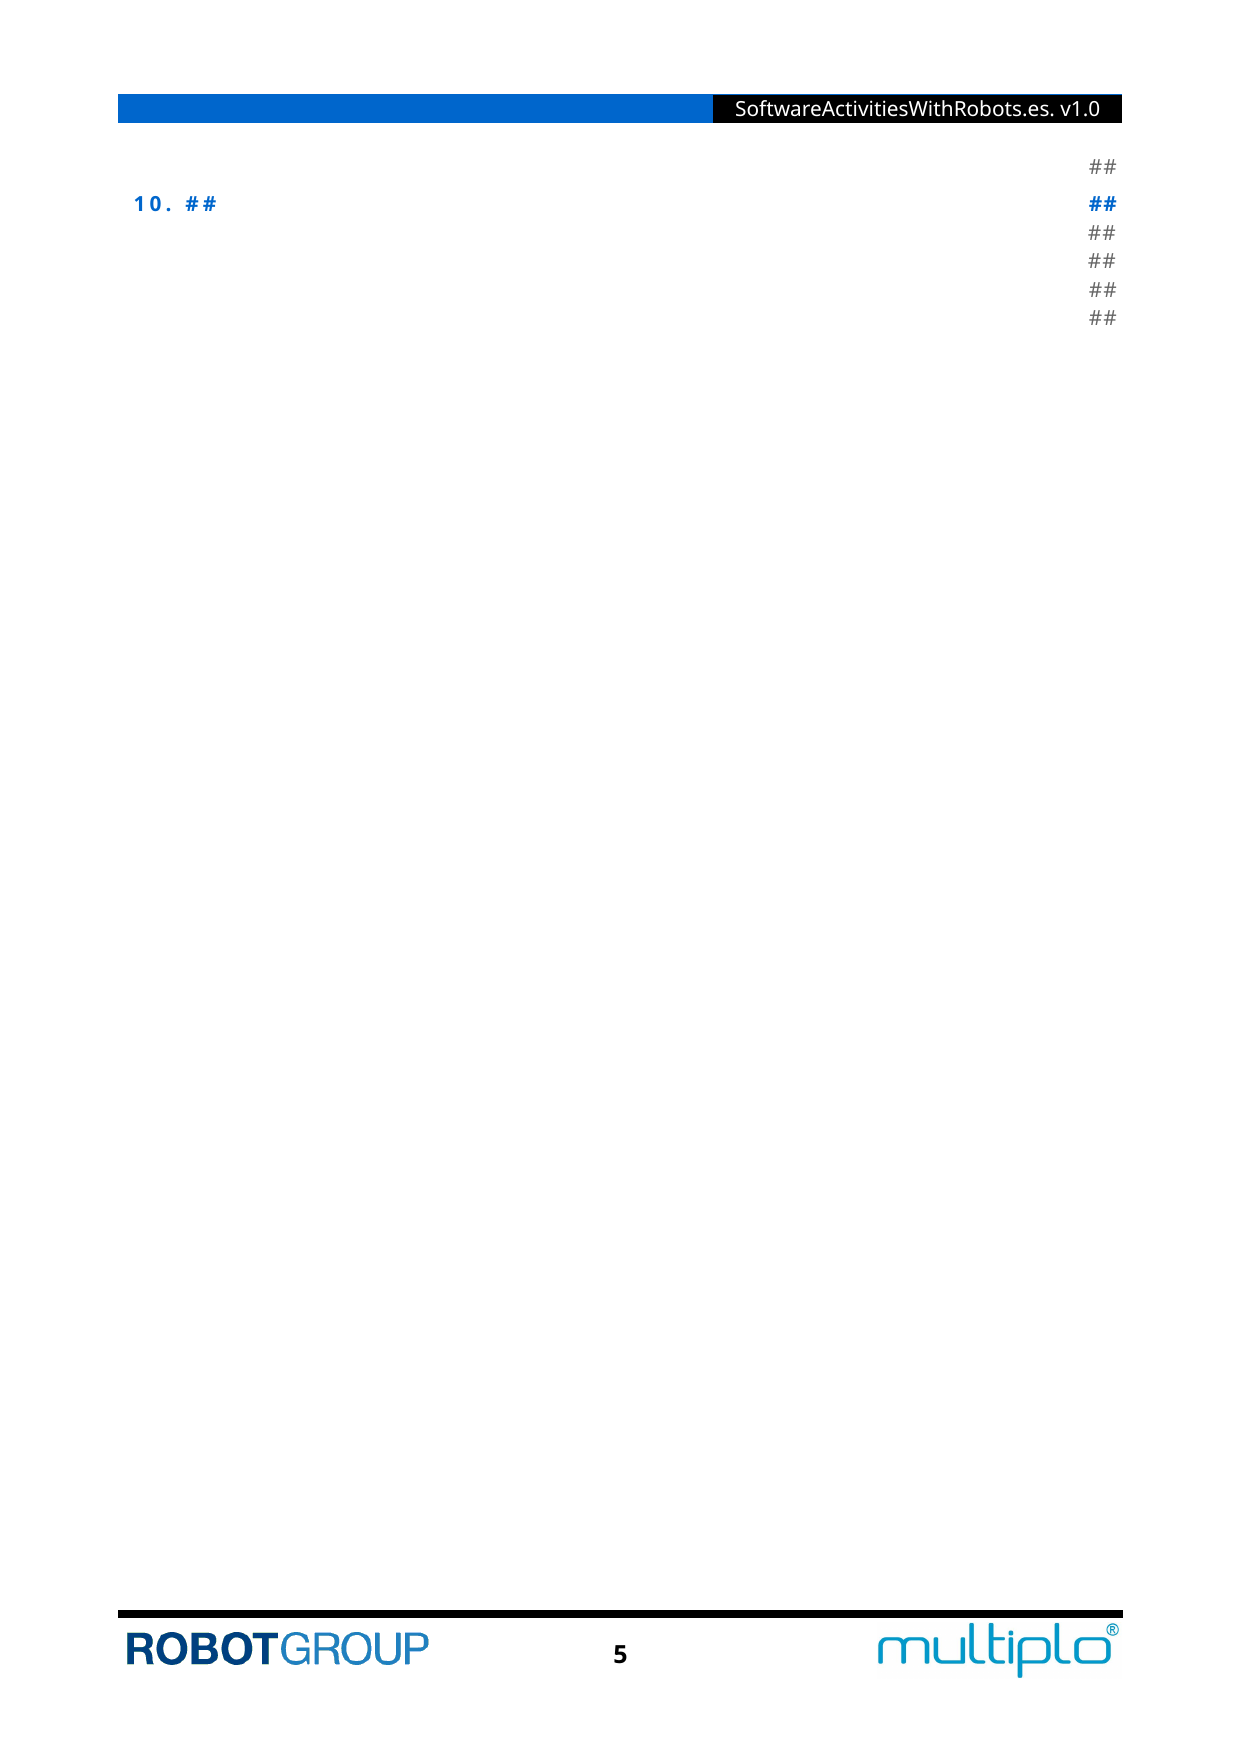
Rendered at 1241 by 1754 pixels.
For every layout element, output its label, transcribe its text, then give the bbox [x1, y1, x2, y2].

table_cell [118, 275, 1034, 303]
picture [118, 1622, 434, 1673]
table_cell ## [1034, 303, 1124, 332]
table_cell ## [1034, 218, 1124, 246]
table_cell ## [1034, 246, 1124, 275]
table_cell [1034, 181, 1124, 189]
table_cell 10. ## [118, 189, 1034, 218]
table_cell ## [1034, 189, 1124, 218]
table_cell [118, 246, 1034, 275]
table_cell [118, 153, 1034, 181]
picture [877, 1622, 1123, 1679]
table_cell [118, 218, 1034, 246]
table_cell [118, 181, 1034, 189]
table_cell ## [1034, 153, 1124, 181]
table_cell ## [1034, 275, 1124, 303]
table_cell [118, 303, 1034, 332]
